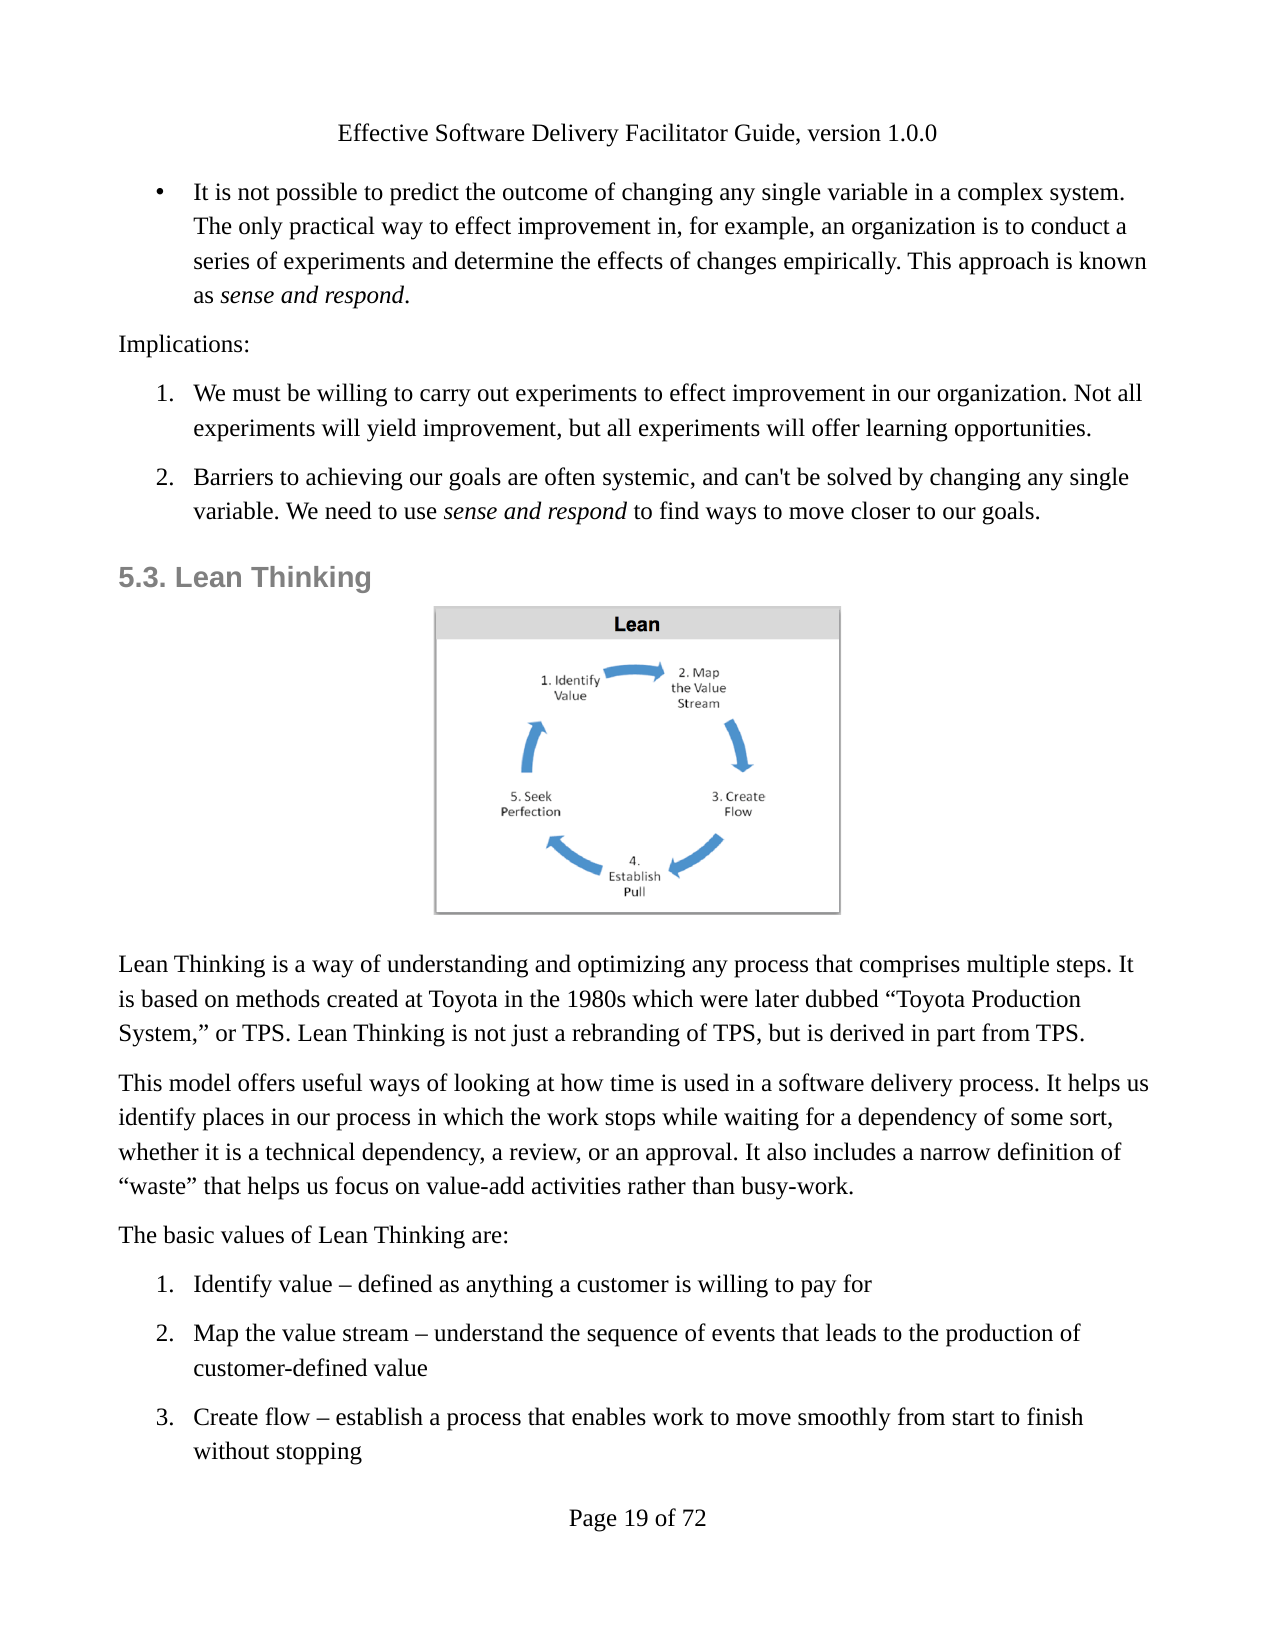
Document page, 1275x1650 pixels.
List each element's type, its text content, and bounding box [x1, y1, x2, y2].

text This model offers useful ways of looking at how time is used in a software delivery process. It helps us identify places in our process in which the work stops while waiting for a dependency of some sort, whether it is a technical dependency, a review, or an approval. It also includes a narrow definition of “waste” that helps us focus on value-add activities rather than busy-work. [118, 1068, 1157, 1200]
text The basic values of Lean Thinking are: [118, 1220, 1157, 1249]
text Lean Thinking is a way of understanding and optimizing any process that comprises multiple steps. It is based on methods created at Toyota in the 1980s which were later dubbed “Toyota Production System,” or TPS. Lean Thinking is not just a rebranding of TPS, but is derived in part from TPS. [118, 949, 1157, 1047]
text Implications: [118, 329, 1157, 358]
list Barriers to achieving our goals are often systemic, and can't be solved by changing any single variable. We need to use sense and respond to find ways to move closer to our goals. [156, 462, 1157, 525]
list Identify value – defined as anything a customer is willing to pay for [156, 1269, 1157, 1298]
list Create flow – establish a process that enables work to move smoothly from start to finish without stopping [156, 1402, 1157, 1465]
list It is not possible to predict the outcome of changing any single variable in a complex system. The only practical way to effect improvement in, for example, an organization is to conduct a series of experiments and determine the effects of changes empirically. This approach is known as sense and respond. [156, 177, 1157, 309]
list We must be willing to carry out experiments to effect improvement in our organization. Not all experiments will yield improvement, but all experiments will offer learning opportunities. [156, 378, 1157, 442]
list Map the value stream – understand the sequence of events that leads to the production of customer-defined value [156, 1318, 1157, 1381]
picture [433, 606, 842, 915]
subtitle 5.3. Lean Thinking [118, 560, 1157, 594]
